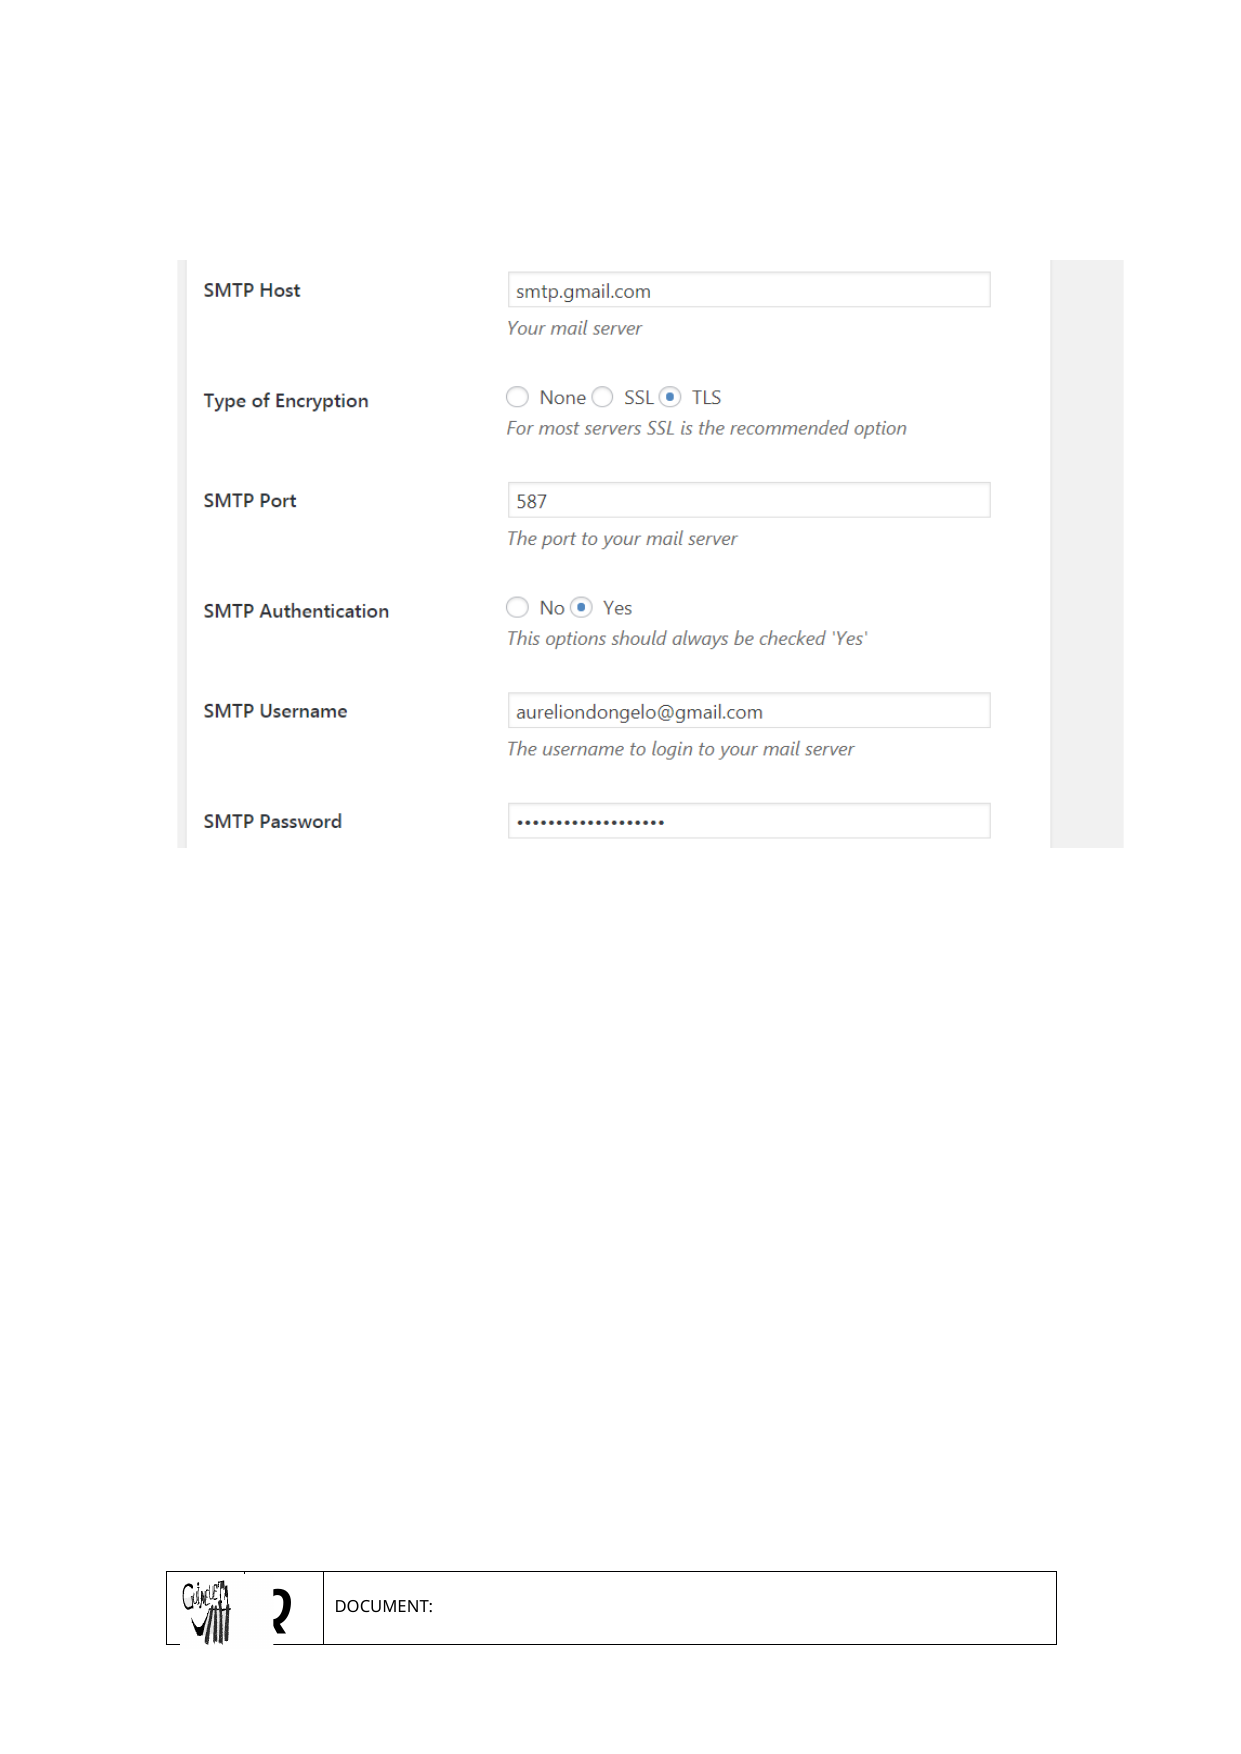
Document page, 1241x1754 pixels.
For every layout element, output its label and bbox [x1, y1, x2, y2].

picture [177, 260, 1124, 848]
picture [180, 1574, 274, 1649]
